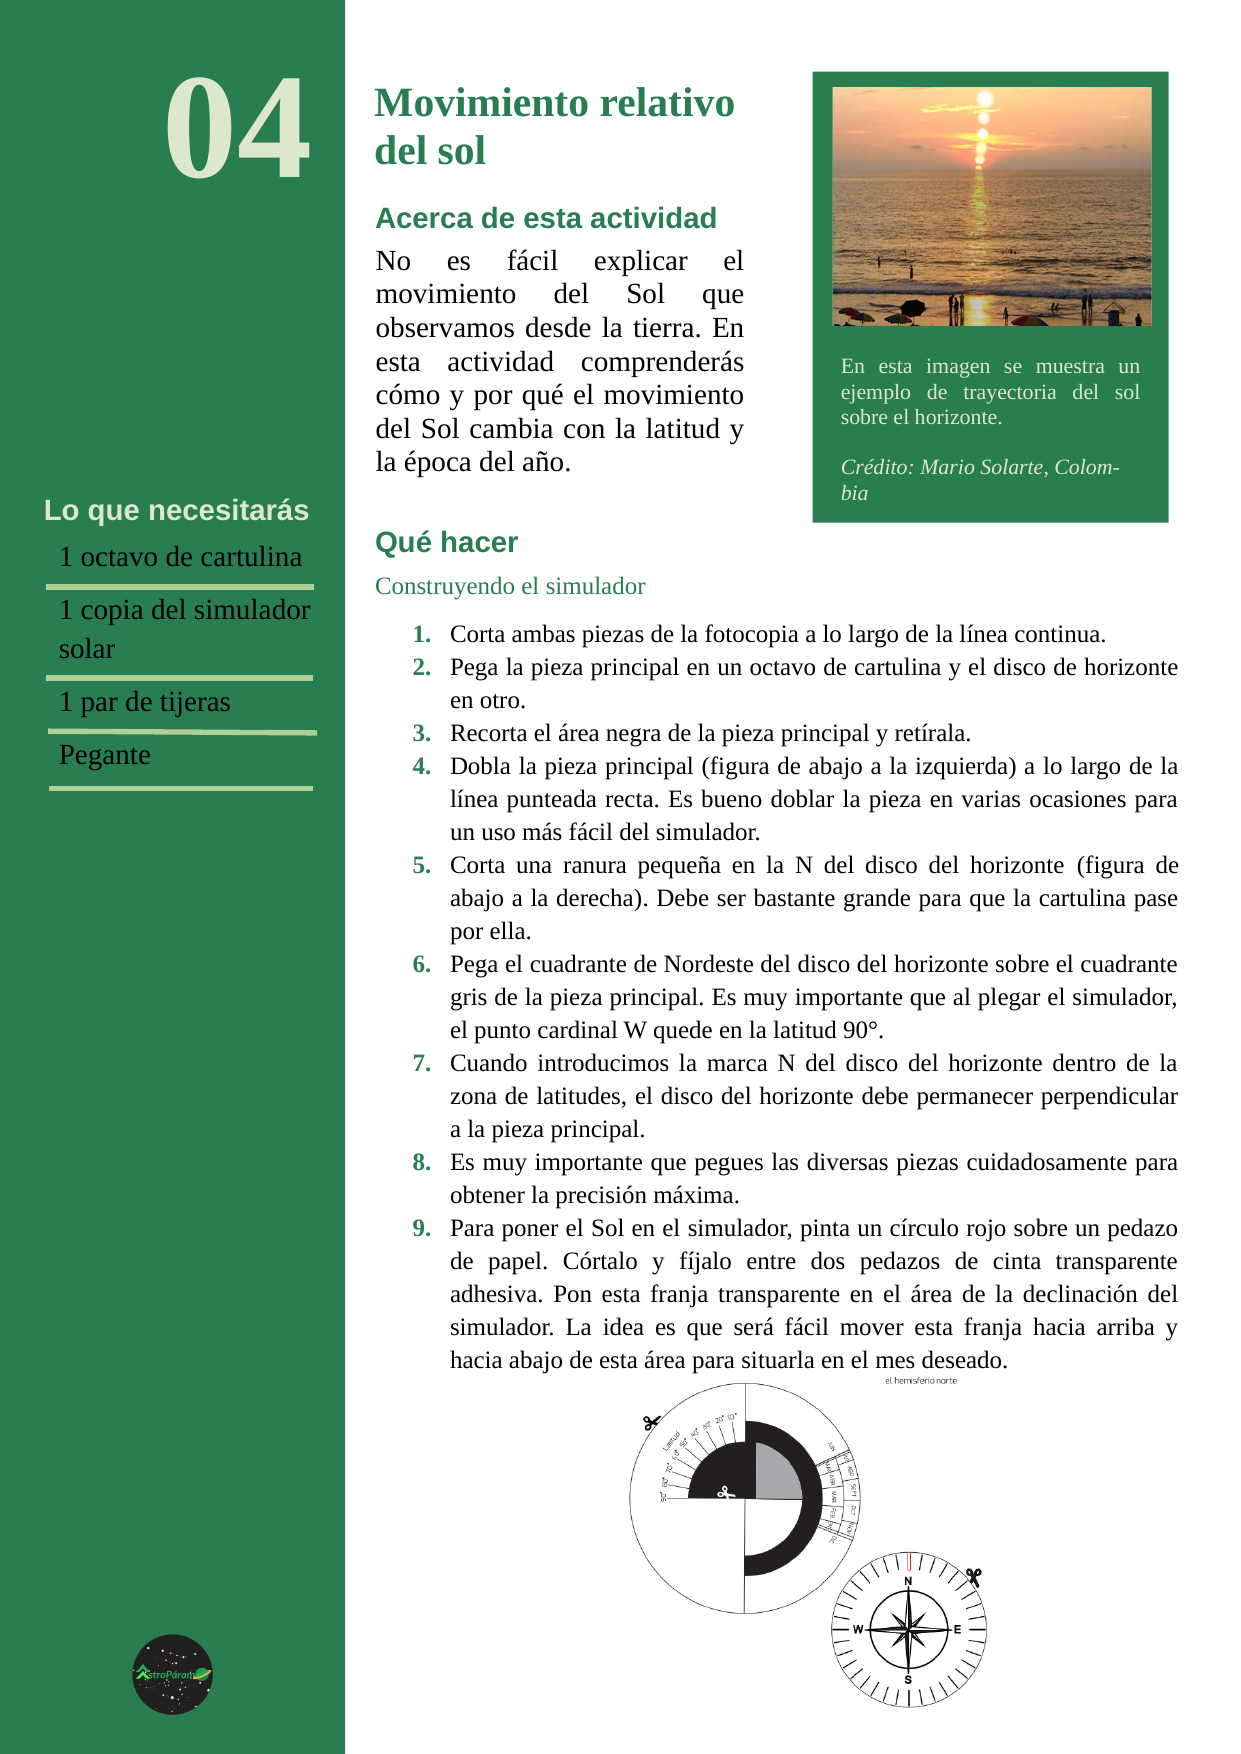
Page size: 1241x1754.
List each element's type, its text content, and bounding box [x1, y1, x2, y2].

list Cuando introducimos la marca N del disco del horizonte dentro de la zona de latitudes, el disco del horizonte debe permanecer perpendicular a la pieza principal. [412, 1048, 1179, 1143]
subtitle Qué hacer [375, 491, 1179, 559]
subtitle Acerca de esta actividad [375, 201, 812, 234]
list Corta una ranura pequeña en la N del disco del horizonte (figura de abajo a la derecha). Debe ser bastante grande para que la cartulina pase por ella. [412, 850, 1179, 945]
list Para poner el Sol en el simulador, pinta un círculo rojo sobre un pedazo de papel. Córtalo y fíjalo entre dos pedazos de cinta transparente adhesiva. Pon esta franja transparente en el área de la declinación del simulador. La idea es que será fácil mover esta franja hacia arriba y hacia abajo de esta área para situarla en el mes deseado. [412, 1213, 1179, 1374]
list Pega la pieza principal en un octavo de cartulina y el disco de horizonte en otro. [412, 652, 1179, 714]
list Recorta el área negra de la pieza principal y retírala. [412, 718, 1179, 747]
picture [131, 1633, 214, 1716]
list Corta ambas piezas de la fotocopia a lo largo de la línea continua. [412, 619, 1179, 648]
picture [612, 1376, 1010, 1710]
list Pega el cuadrante de Nordeste del disco del horizonte sobre el cuadrante gris de la pieza principal. Es muy importante que al plegar el simulador, el punto cardinal W quede en la latitud 90°. [412, 949, 1179, 1044]
list Dobla la pieza principal (figura de abajo a la izquierda) a lo largo de la línea punteada recta. Es bueno doblar la pieza en varias ocasiones para un uso más fácil del simulador. [412, 751, 1179, 846]
list Es muy importante que pegues las diversas piezas cuidadosamente para obtener la precisión máxima. [412, 1147, 1179, 1209]
picture [832, 87, 1152, 326]
text Construyendo el simulador [375, 571, 1179, 600]
